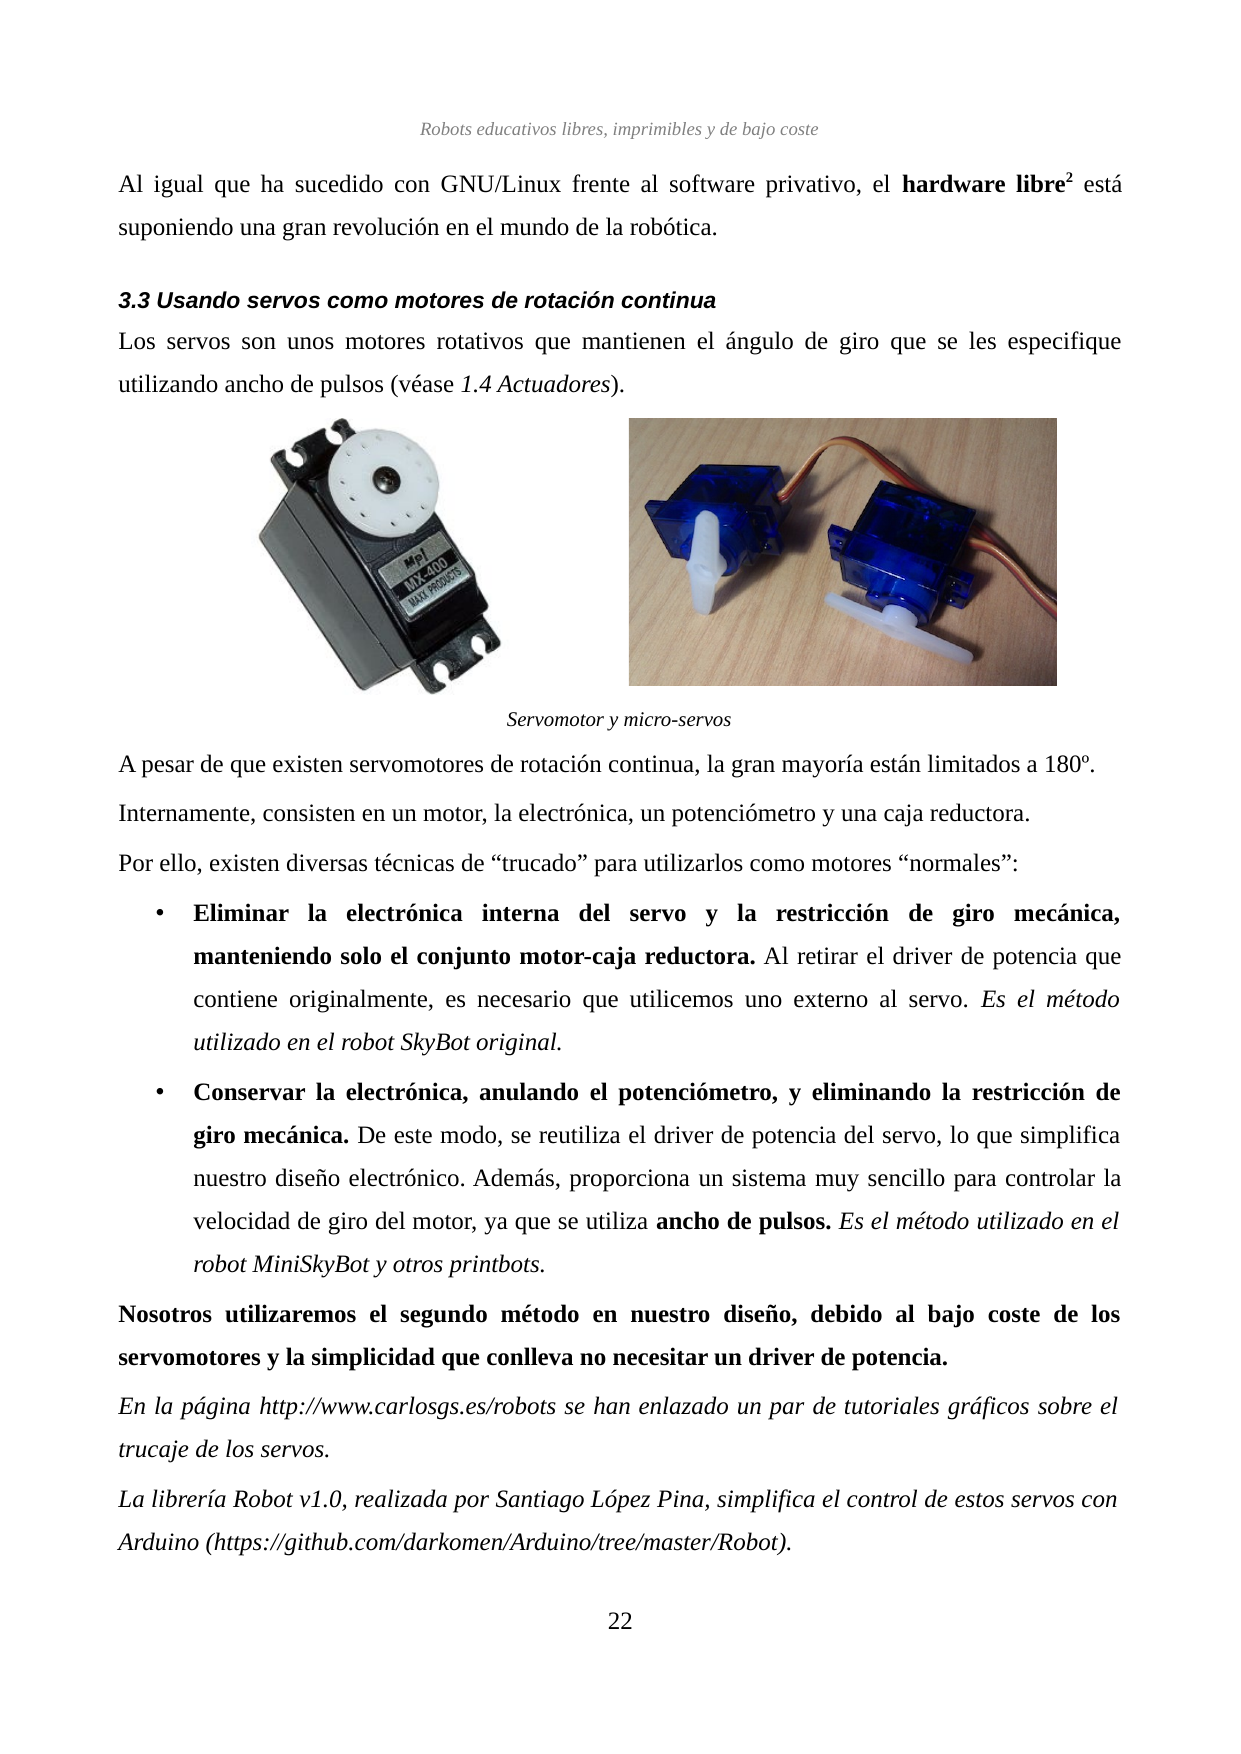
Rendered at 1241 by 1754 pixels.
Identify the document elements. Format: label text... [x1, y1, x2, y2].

text En la página http://www.carlosgs.es/robots se han enlazado un par de tutoriales gráficos sobre el trucaje de los servos. [118, 1391, 1122, 1463]
picture [628, 418, 1057, 686]
text Servomotor y micro-servos [118, 418, 1122, 731]
text Los servos son unos motores rotativos que mantienen el ángulo de giro que se les especifique utilizando ancho de pulsos (véase 1.4 Actuadores). [118, 326, 1122, 398]
text La librería Robot v1.0, realizada por Santiago López Pina, simplifica el control de estos servos con Arduino (https://github.com/darkomen/Arduino/tree/master/Robot). [118, 1484, 1122, 1556]
list Eliminar la electrónica interna del servo y la restricción de giro mecánica, manteniendo solo el conjunto motor-caja reductora. Al retirar el driver de potencia que contiene originalmente, es necesario que utilicemos uno externo al servo. Es el método utilizado en el robot SkyBot original. [156, 898, 1122, 1056]
list Conservar la electrónica, anulando el potenciómetro, y eliminando la restricción de giro mecánica. De este modo, se reutiliza el driver de potencia del servo, lo que simplifica nuestro diseño electrónico. Además, proporciona un sistema muy sencillo para controlar la velocidad de giro del motor, ya que se utiliza ancho de pulsos. Es el método utilizado en el robot MiniSkyBot y otros printbots. [156, 1077, 1122, 1278]
text Internamente, consisten en un motor, la electrónica, un potenciómetro y una caja reductora. [118, 798, 1122, 827]
text Al igual que ha sucedido con GNU/Linux frente al software privativo, el hardware libre2 está suponiendo una gran revolución en el mundo de la robótica. [118, 169, 1122, 241]
subtitle 3.3 Usando servos como motores de rotación continua [118, 287, 1122, 313]
text Por ello, existen diversas técnicas de “trucado” para utilizarlos como motores “normales”: [118, 848, 1122, 877]
text A pesar de que existen servomotores de rotación continua, la gran mayoría están limitados a 180º. [118, 749, 1122, 778]
text Nosotros utilizaremos el segundo método en nuestro diseño, debido al bajo coste de los servomotores y la simplicidad que conlleva no necesitar un driver de potencia. [118, 1299, 1122, 1371]
picture [196, 418, 565, 695]
